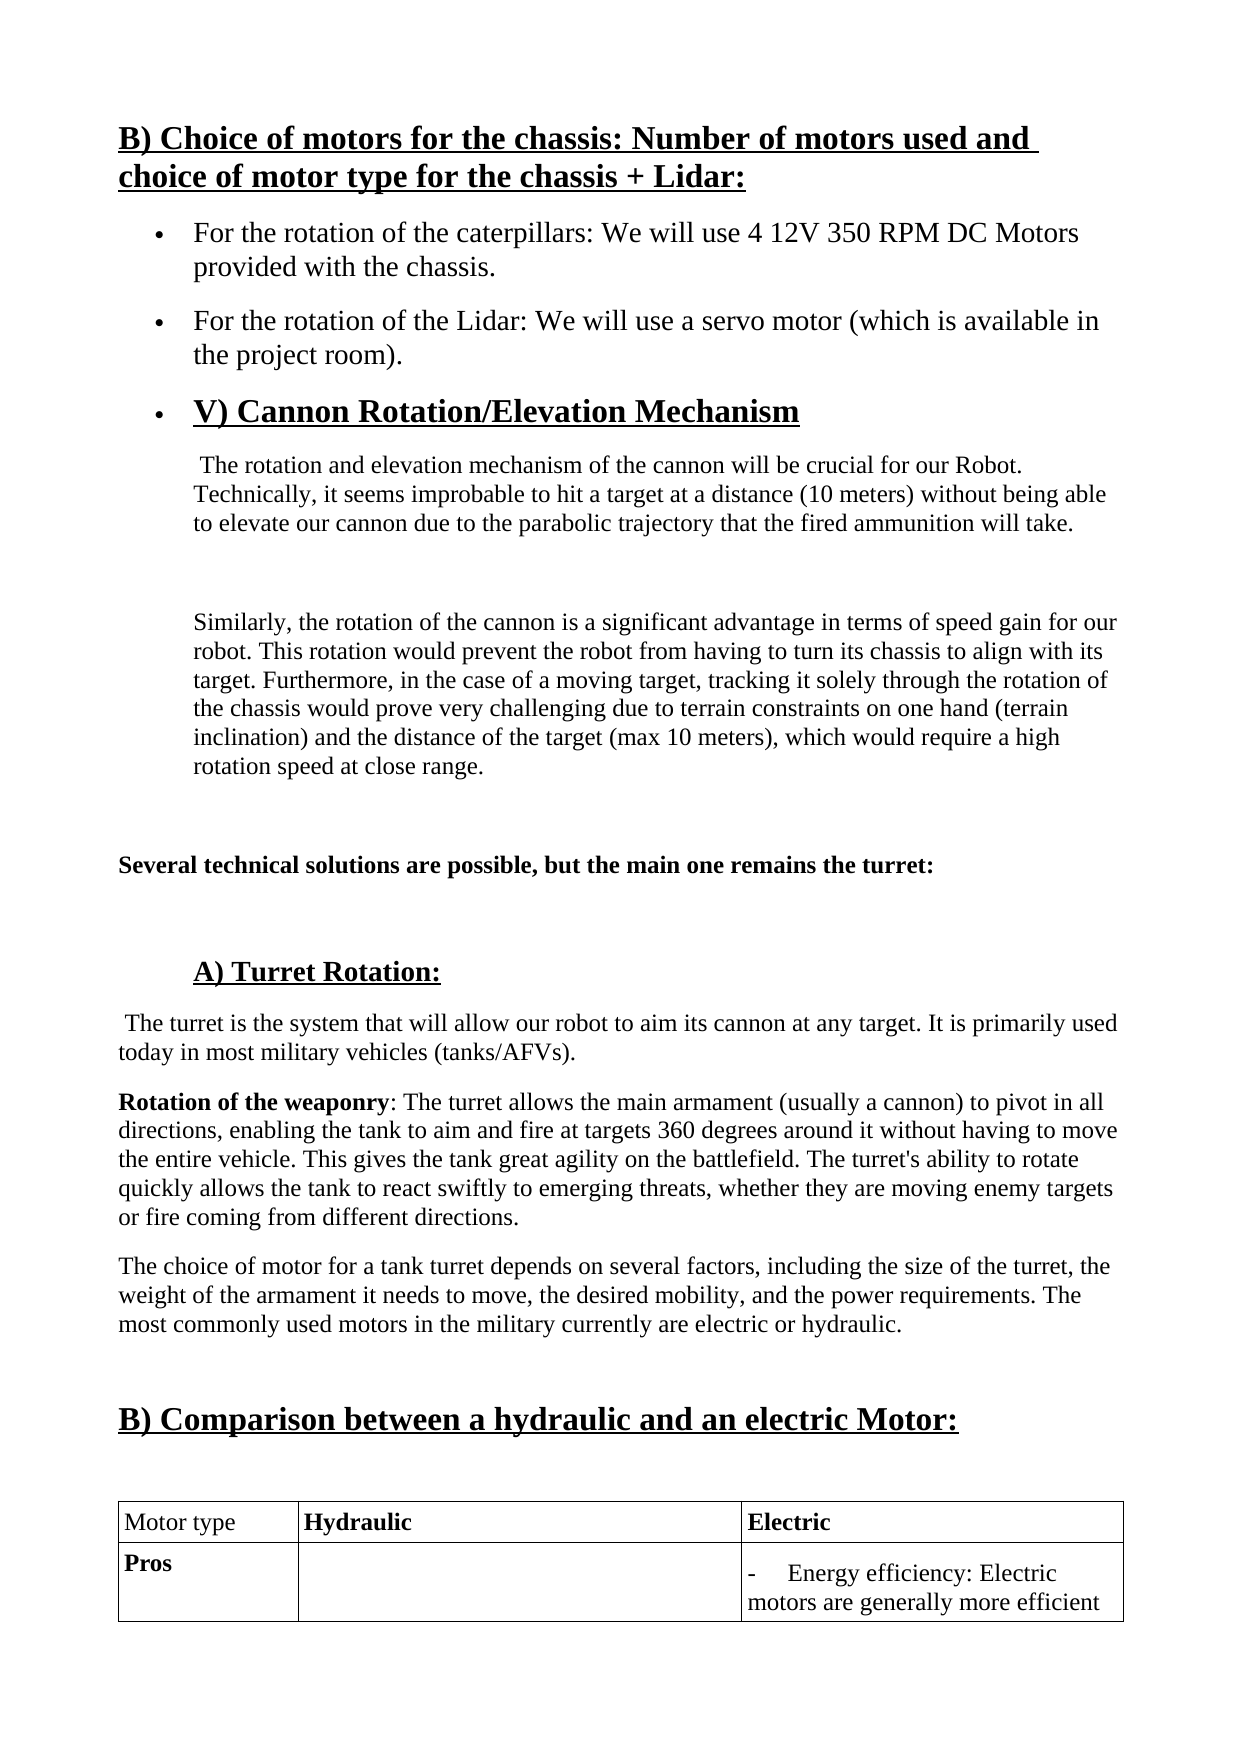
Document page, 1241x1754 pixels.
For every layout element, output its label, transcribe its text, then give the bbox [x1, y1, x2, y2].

text Rotation of the weaponry: The turret allows the main armament (usually a cannon) to pivot in all directions, enabling the tank to aim and fire at targets 360 degrees around it without having to move the entire vehicle. This gives the tank great agility on the battlefield. The turret's ability to rotate quickly allows the tank to react swiftly to emerging threats, whether they are moving enemy targets or fire coming from different directions. [118, 1087, 1122, 1231]
text B) Comparison between a hydraulic and an electric Motor: [118, 1399, 1122, 1437]
table_cell [299, 1543, 741, 1621]
text B) Choice of motors for the chassis: Number of motors used and choice of motor type for the chassis + Lidar: [118, 118, 1122, 195]
list A) Turret Rotation: [193, 954, 1122, 988]
table_cell - Energy efficiency: Electric motors are generally more efficient [742, 1543, 1123, 1621]
list Similarly, the rotation of the cannon is a significant advantage in terms of speed gain for our robot. This rotation would prevent the robot from having to turn its chassis to align with its target. Furthermore, in the case of a moving target, tracking it solely through the rotation of the chassis would prove very challenging due to terrain constraints on one hand (terrain inclination) and the distance of the target (max 10 meters), which would require a high rotation speed at close range. [193, 607, 1122, 780]
list For the rotation of the Lidar: We will use a servo motor (which is available in the project room). [156, 303, 1122, 371]
table_header Electric [742, 1502, 1123, 1541]
list The rotation and elevation mechanism of the cannon will be crucial for our Robot. Technically, it seems improbable to hit a target at a distance (10 meters) without being able to elevate our cannon due to the parabolic trajectory that the fired ammunition will take. [193, 451, 1122, 537]
table_header Motor type [119, 1502, 298, 1541]
list V) Cannon Rotation/Elevation Mechanism [156, 391, 1122, 430]
text Several technical solutions are possible, but the main one remains the turret: [118, 850, 1122, 879]
text The choice of motor for a tank turret depends on several factors, including the size of the turret, the weight of the armament it needs to move, the desired mobility, and the power requirements. The most commonly used motors in the military currently are electric or hydraulic. [118, 1251, 1122, 1338]
text The turret is the system that will allow our robot to aim its cannon at any target. It is primarily used today in most military vehicles (tanks/AFVs). [118, 1008, 1122, 1066]
table_cell Pros [119, 1543, 298, 1621]
list For the rotation of the caterpillars: We will use 4 12V 350 RPM DC Motors provided with the chassis. [156, 216, 1122, 283]
table_header Hydraulic [299, 1502, 741, 1541]
